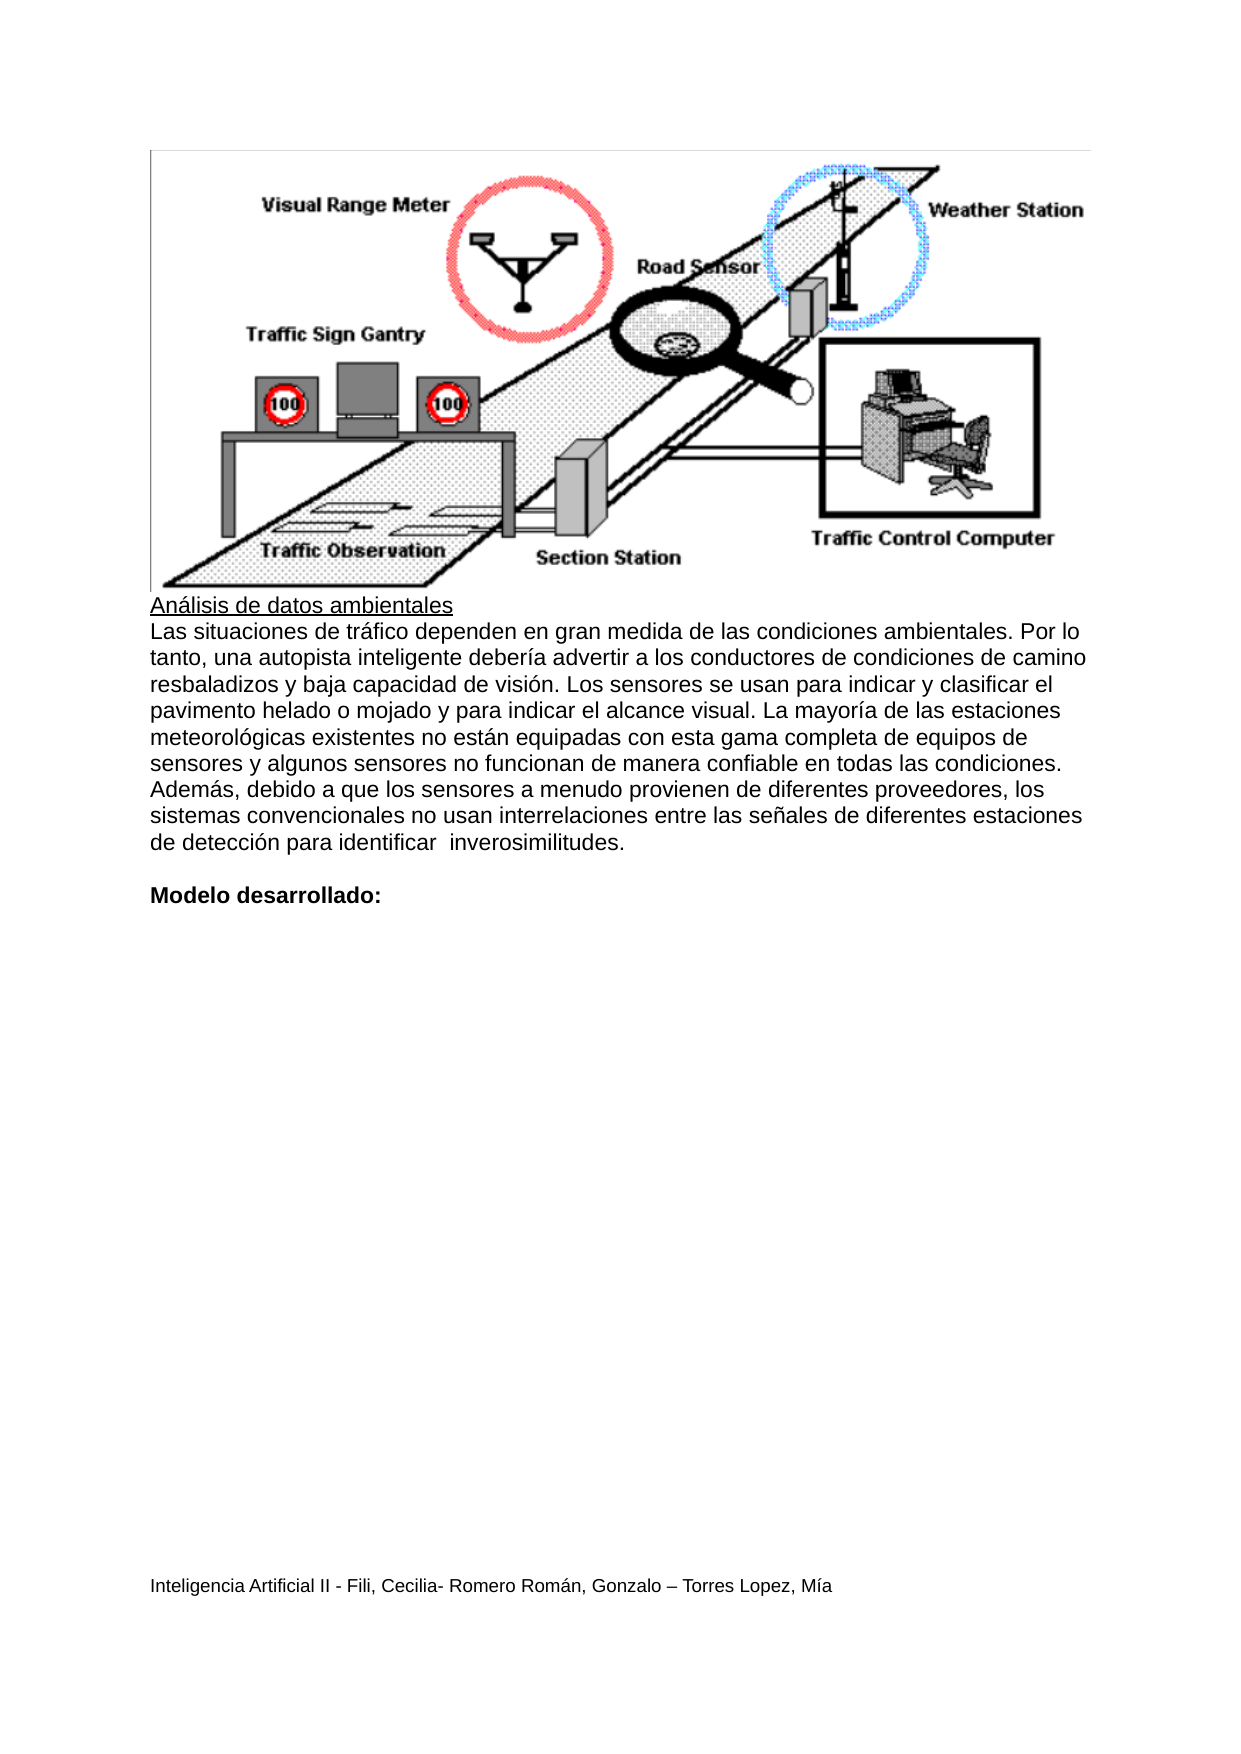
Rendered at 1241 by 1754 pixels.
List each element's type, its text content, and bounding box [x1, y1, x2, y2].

picture [150, 150, 1091, 592]
text Las situaciones de tráfico dependen en gran medida de las condiciones ambientales. Por lo tanto, una autopista inteligente debería advertir a los conductores de condiciones de camino resbaladizos y baja capacidad de visión. Los sensores se usan para indicar y clasificar el pavimento helado o mojado y para indicar el alcance visual. La mayoría de las estaciones meteorológicas existentes no están equipadas con esta gama completa de equipos de sensores y algunos sensores no funcionan de manera confiable en todas las condiciones. Además, debido a que los sensores a menudo provienen de diferentes proveedores, los sistemas convencionales no usan interrelaciones entre las señales de diferentes estaciones de detección para identificar inverosimilitudes. [150, 618, 1090, 855]
text Análisis de datos ambientales [150, 592, 1090, 618]
text Modelo desarrollado: [150, 882, 1090, 908]
